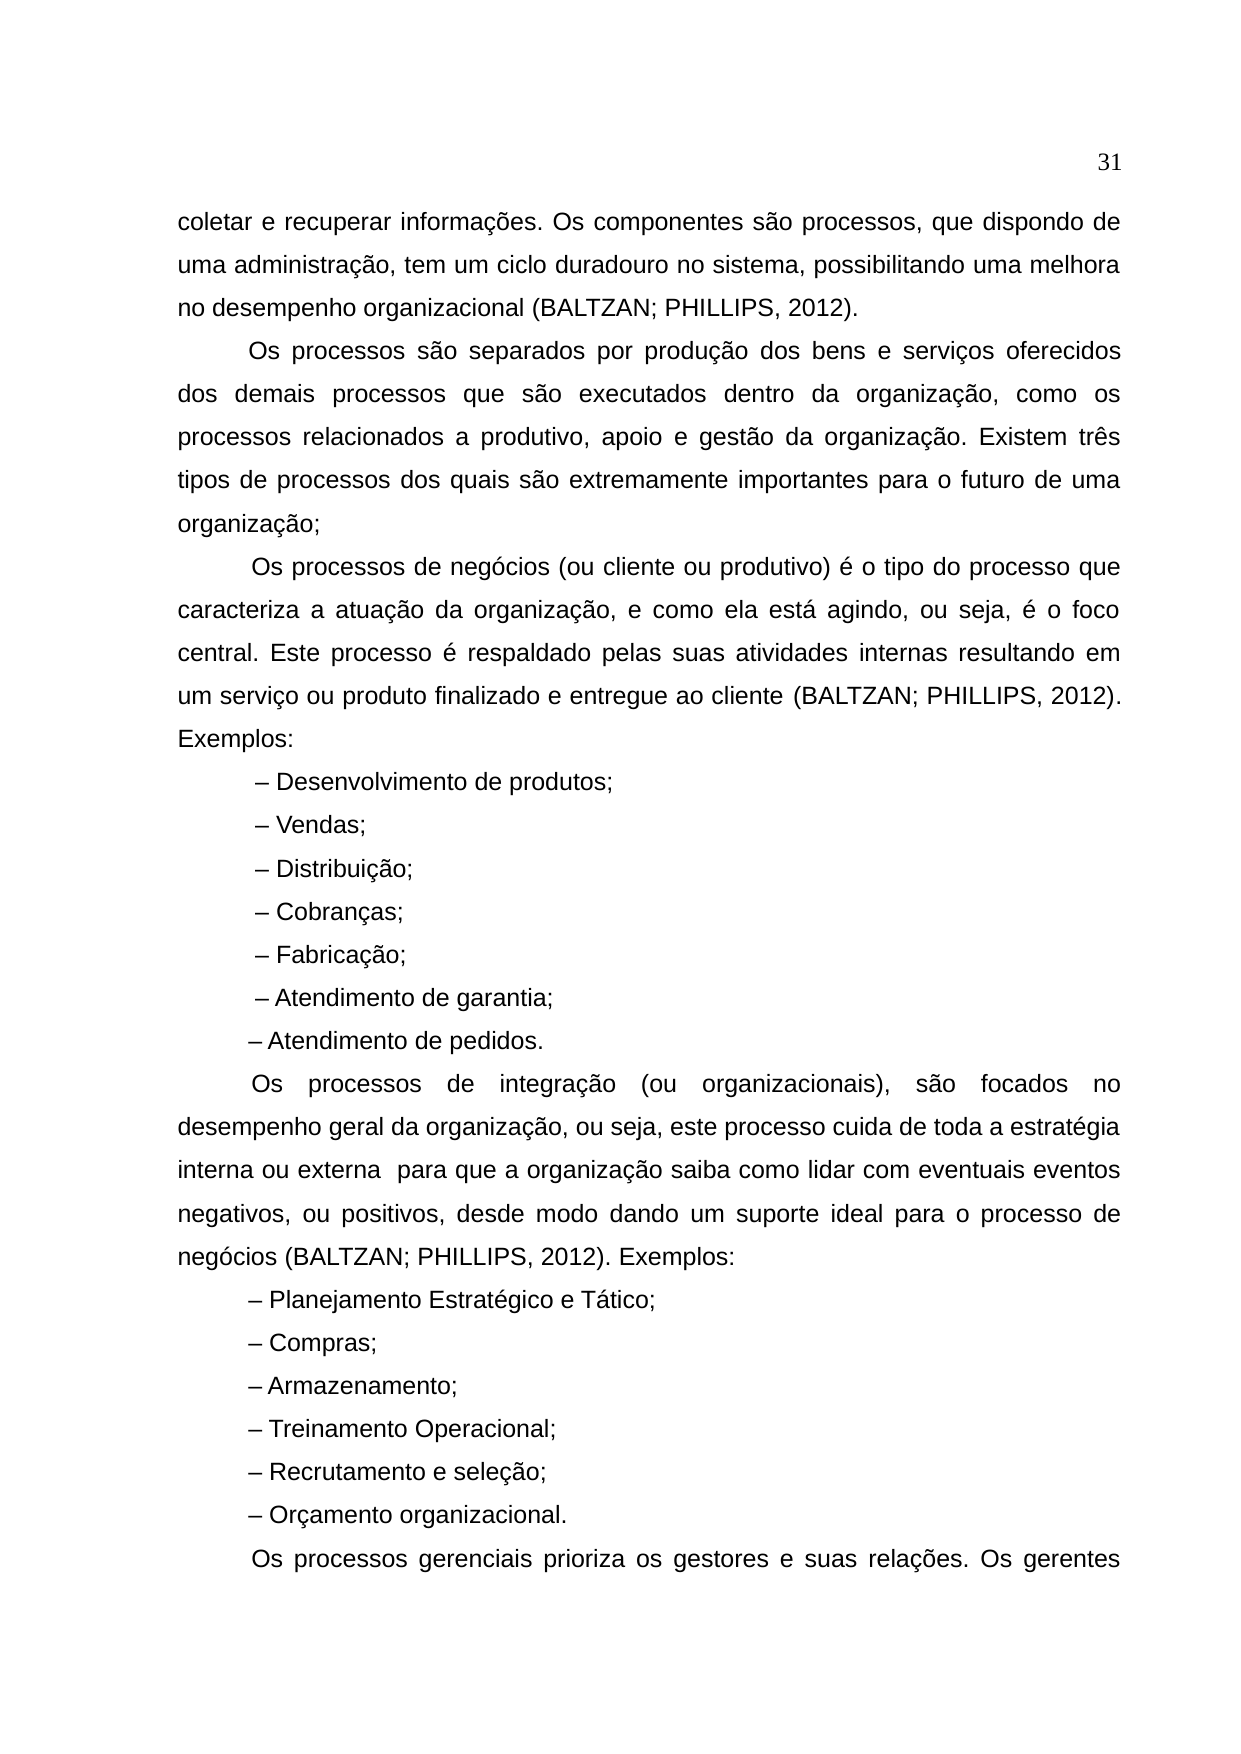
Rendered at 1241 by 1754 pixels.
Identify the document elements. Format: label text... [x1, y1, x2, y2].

text – Distribuição; [177, 853, 1122, 882]
text – Treinamento Operacional; [177, 1414, 1122, 1443]
text – Planejamento Estratégico e Tático; [177, 1285, 1122, 1313]
text Os processos de integração (ou organizacionais), são focados no desempenho geral da organização, ou seja, este processo cuida de toda a estratégia interna ou externa para que a organização saiba como lidar com eventuais eventos negativos, ou positivos, desde modo dando um suporte ideal para o processo de negócios (BALTZAN; PHILLIPS, 2012). Exemplos: [177, 1069, 1122, 1270]
text – Fabricação; [177, 940, 1122, 968]
text – Compras; [177, 1328, 1122, 1357]
text coletar e recuperar informações. Os componentes são processos, que dispondo de uma administração, tem um ciclo duradouro no sistema, possibilitando uma melhora no desempenho organizacional (BALTZAN; PHILLIPS, 2012). [177, 207, 1122, 322]
text – Orçamento organizacional. [177, 1500, 1122, 1529]
text – Atendimento de pedidos. [177, 1026, 1122, 1055]
text – Recrutamento e seleção; [177, 1457, 1122, 1486]
text – Armazenamento; [177, 1371, 1122, 1400]
text – Cobranças; [177, 897, 1122, 925]
text Os processos de negócios (ou cliente ou produtivo) é o tipo do processo que caracteriza a atuação da organização, e como ela está agindo, ou seja, é o foco central. Este processo é respaldado pelas suas atividades internas resultando em um serviço ou produto finalizado e entregue ao cliente (BALTZAN; PHILLIPS, 2012). Exemplos: [177, 552, 1122, 753]
text Os processos são separados por produção dos bens e serviços oferecidos dos demais processos que são executados dentro da organização, como os processos relacionados a produtivo, apoio e gestão da organização. Existem três tipos de processos dos quais são extremamente importantes para o futuro de uma organização; [177, 336, 1122, 537]
text – Vendas; [177, 810, 1122, 839]
text – Desenvolvimento de produtos; [177, 767, 1122, 796]
text – Atendimento de garantia; [177, 983, 1122, 1012]
text Os processos gerenciais prioriza os gestores e suas relações. Os gerentes [177, 1543, 1122, 1572]
